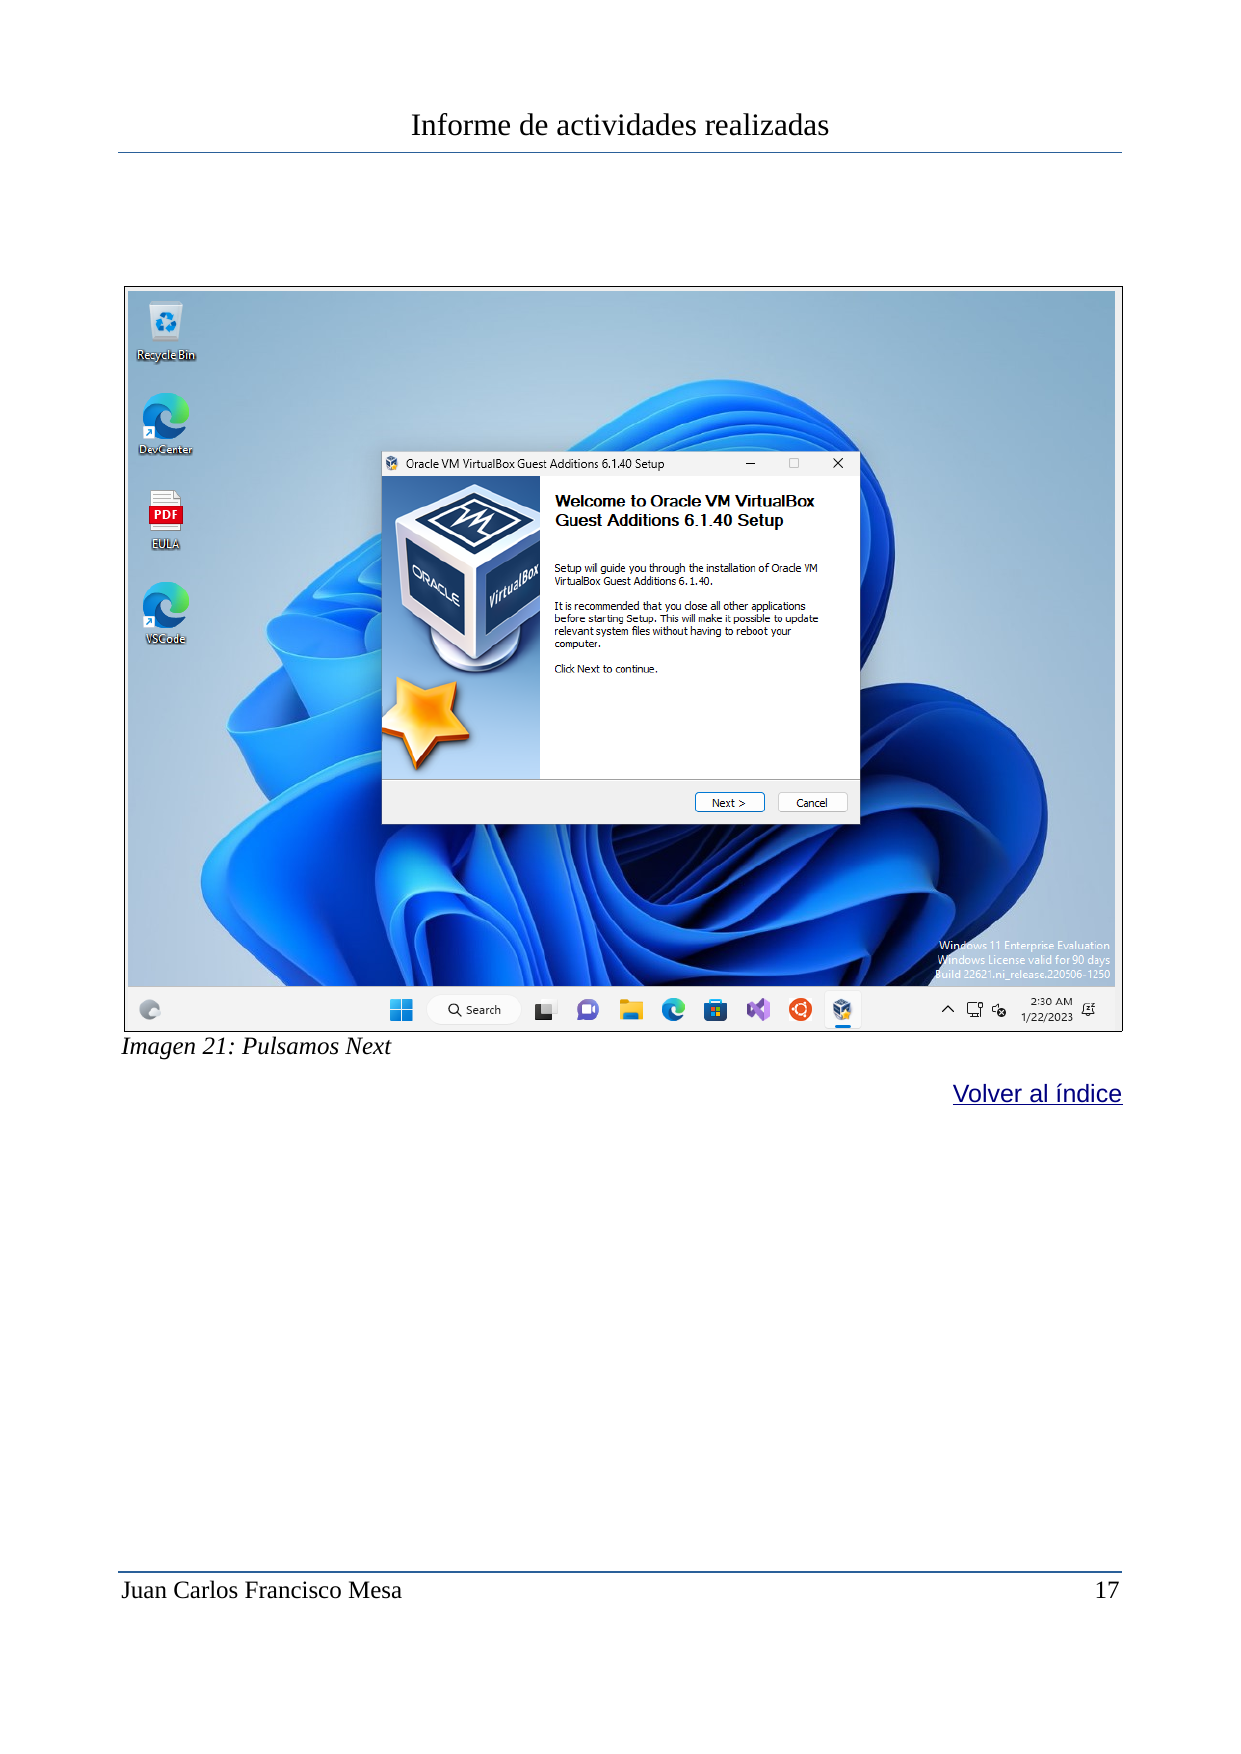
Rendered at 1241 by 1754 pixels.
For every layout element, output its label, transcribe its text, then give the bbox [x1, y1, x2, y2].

picture [125, 287, 1122, 1031]
text Imagen 21: Pulsamos Next [121, 341, 1119, 1060]
text Volver al índice [118, 326, 1122, 1108]
